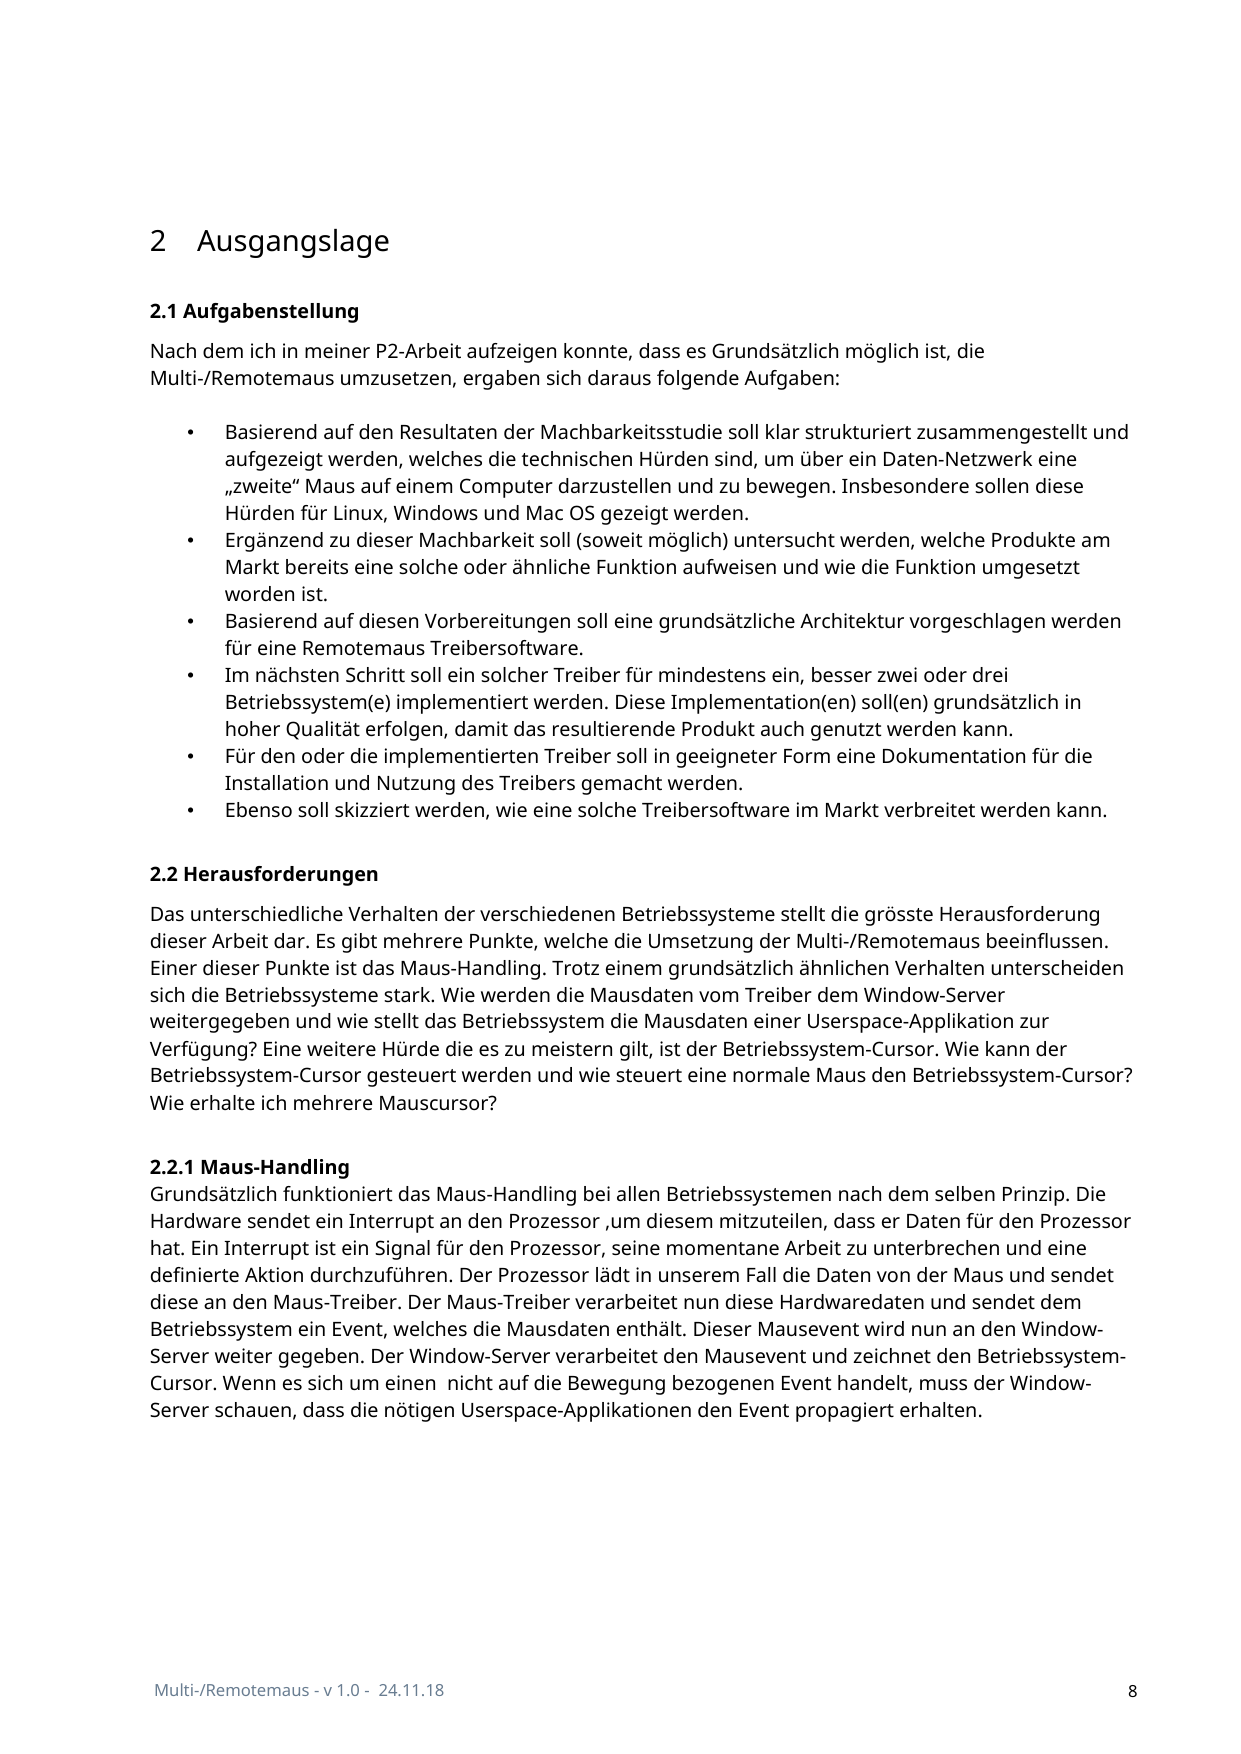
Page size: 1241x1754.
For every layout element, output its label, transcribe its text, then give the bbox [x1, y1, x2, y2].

subtitle Aufgabenstellung [149, 298, 1136, 325]
list Im nächsten Schritt soll ein solcher Treiber für mindestens ein, besser zwei oder drei Betriebssystem(e) implementiert werden. Diese Implementation(en) soll(en) grundsätzlich in hoher Qualität erfolgen, damit das resultierende Produkt auch genutzt werden kann. [187, 661, 1136, 742]
list Basierend auf diesen Vorbereitungen soll eine grundsätzliche Architektur vorgeschlagen werden für eine Remotemaus Treibersoftware. [187, 607, 1136, 661]
list Basierend auf den Resultaten der Machbarkeitsstudie soll klar strukturiert zusammengestellt und aufgezeigt werden, welches die technischen Hürden sind, um über ein Daten-Netzwerk eine „zweite“ Maus auf einem Computer darzustellen und zu bewegen. Insbesondere sollen diese Hürden für Linux, Windows und Mac OS gezeigt werden. [187, 418, 1136, 526]
subtitle Maus-Handling [149, 1153, 1136, 1180]
text Grundsätzlich funktioniert das Maus-Handling bei allen Betriebssystemen nach dem selben Prinzip. Die Hardware sendet ein Interrupt an den Prozessor ,um diesem mitzuteilen, dass er Daten für den Prozessor hat. Ein Interrupt ist ein Signal für den Prozessor, seine momentane Arbeit zu unterbrechen und eine definierte Aktion durchzuführen. Der Prozessor lädt in unserem Fall die Daten von der Maus und sendet diese an den Maus-Treiber. Der Maus-Treiber verarbeitet nun diese Hardwaredaten und sendet dem Betriebssystem ein Event, welches die Mausdaten enthält. Dieser Mausevent wird nun an den Window-Server weiter gegeben. Der Window-Server verarbeitet den Mausevent und zeichnet den Betriebssystem-Cursor. Wenn es sich um einen nicht auf die Bewegung bezogenen Event handelt, muss der Window-Server schauen, dass die nötigen Userspace-Applikationen den Event propagiert erhalten. [149, 1180, 1136, 1423]
subtitle Herausforderungen [149, 860, 1136, 887]
list Für den oder die implementierten Treiber soll in geeigneter Form eine Dokumentation für die Installation und Nutzung des Treibers gemacht werden. [187, 742, 1136, 796]
subtitle Ausgangslage [149, 221, 1136, 260]
text Das unterschiedliche Verhalten der verschiedenen Betriebssysteme stellt die grösste Herausforderung dieser Arbeit dar. Es gibt mehrere Punkte, welche die Umsetzung der Multi-/Remotemaus beeinflussen. Einer dieser Punkte ist das Maus-Handling. Trotz einem grundsätzlich ähnlichen Verhalten unterscheiden sich die Betriebssysteme stark. Wie werden die Mausdaten vom Treiber dem Window-Server weitergegeben und wie stellt das Betriebssystem die Mausdaten einer Userspace-Applikation zur Verfügung? Eine weitere Hürde die es zu meistern gilt, ist der Betriebssystem-Cursor. Wie kann der Betriebssystem-Cursor gesteuert werden und wie steuert eine normale Maus den Betriebssystem-Cursor? Wie erhalte ich mehrere Mauscursor? [149, 900, 1136, 1116]
text Nach dem ich in meiner P2-Arbeit aufzeigen konnte, dass es Grundsätzlich möglich ist, die Multi-/Remotemaus umzusetzen, ergaben sich daraus folgende Aufgaben: [149, 337, 1136, 391]
list Ergänzend zu dieser Machbarkeit soll (soweit möglich) untersucht werden, welche Produkte am Markt bereits eine solche oder ähnliche Funktion aufweisen und wie die Funktion umgesetzt worden ist. [187, 526, 1136, 607]
list Ebenso soll skizziert werden, wie eine solche Treibersoftware im Markt verbreitet werden kann. [187, 796, 1136, 823]
